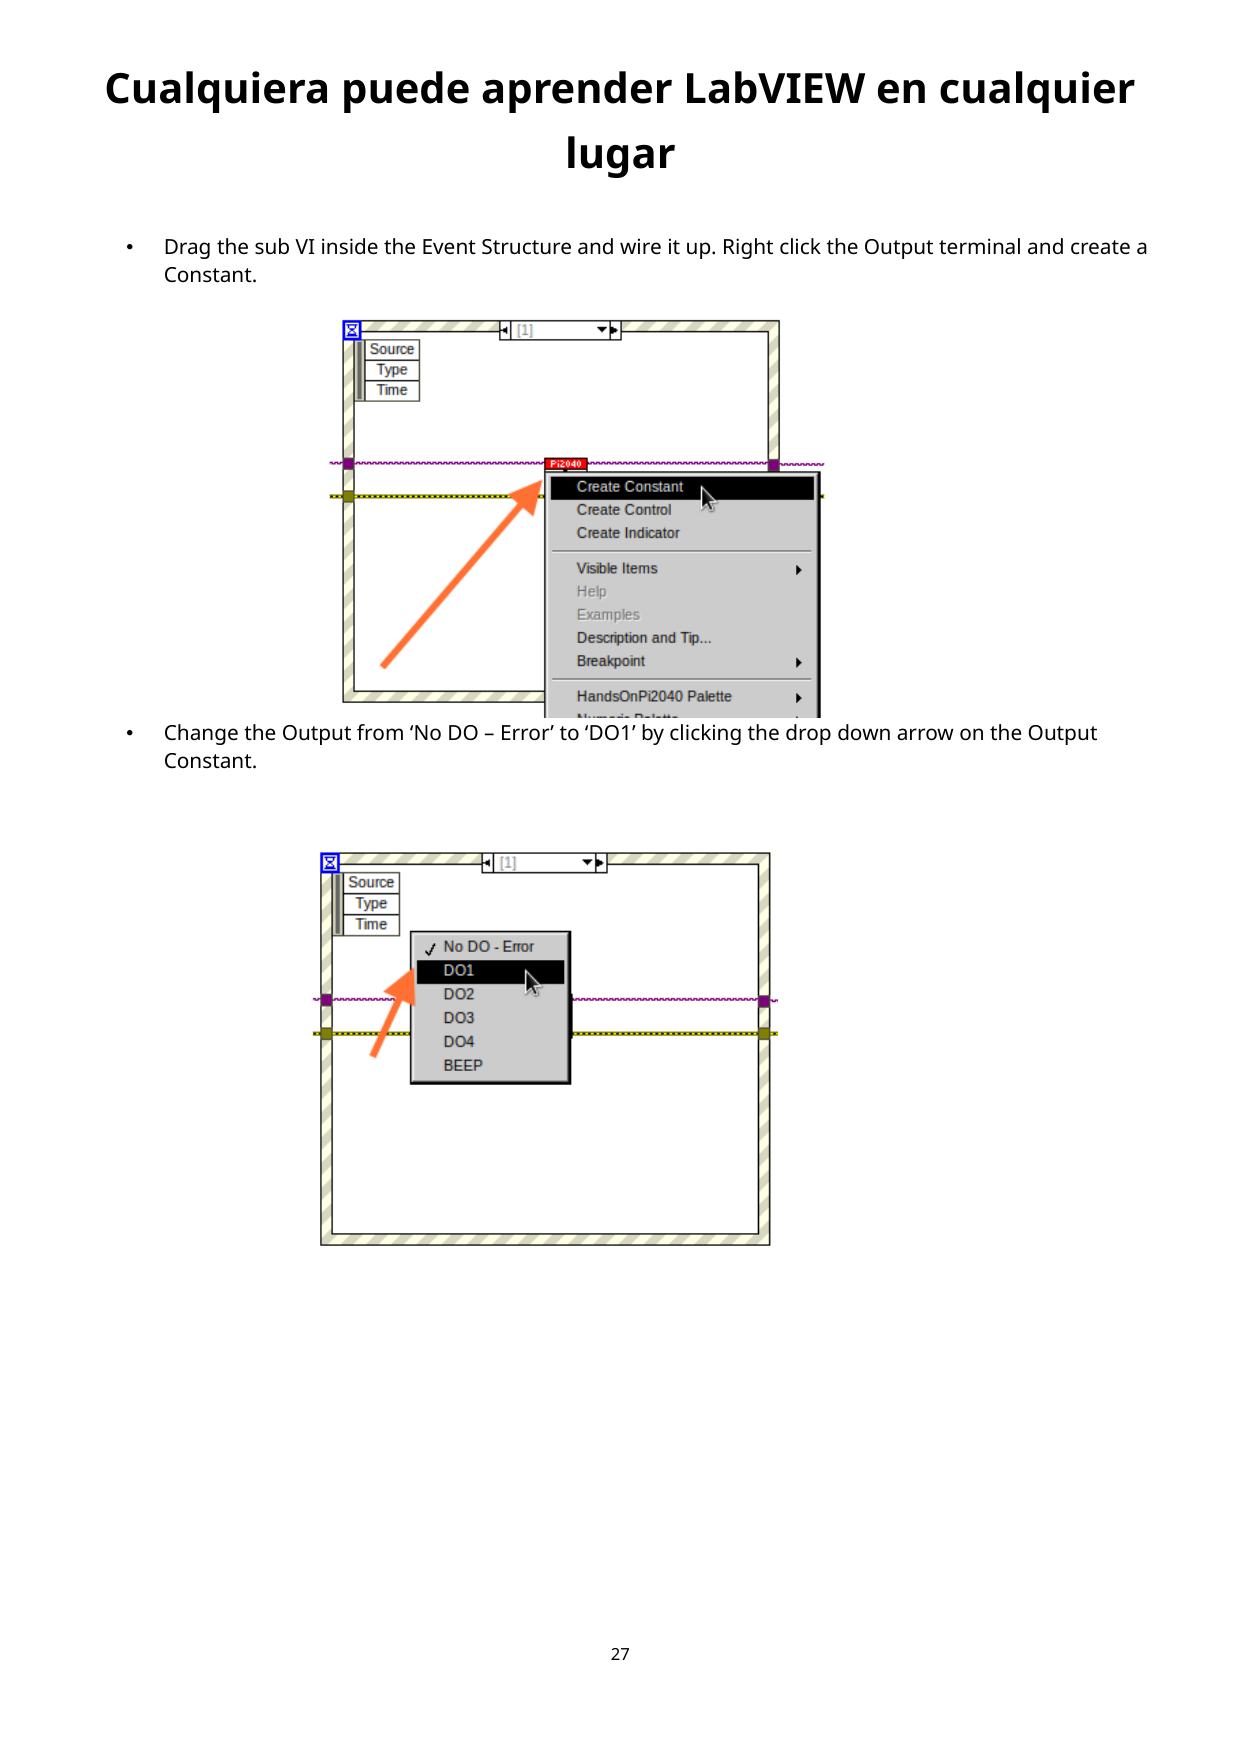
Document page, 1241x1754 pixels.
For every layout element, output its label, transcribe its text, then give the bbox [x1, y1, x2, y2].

list Drag the sub VI inside the Event Structure and wire it up. Right click the Output terminal and create a Constant. [126, 232, 1152, 289]
picture [312, 840, 778, 1253]
picture [329, 308, 825, 718]
list Change the Output from ‘No DO – Error’ to ‘DO1’ by clicking the drop down arrow on the Output Constant. [126, 289, 1152, 775]
